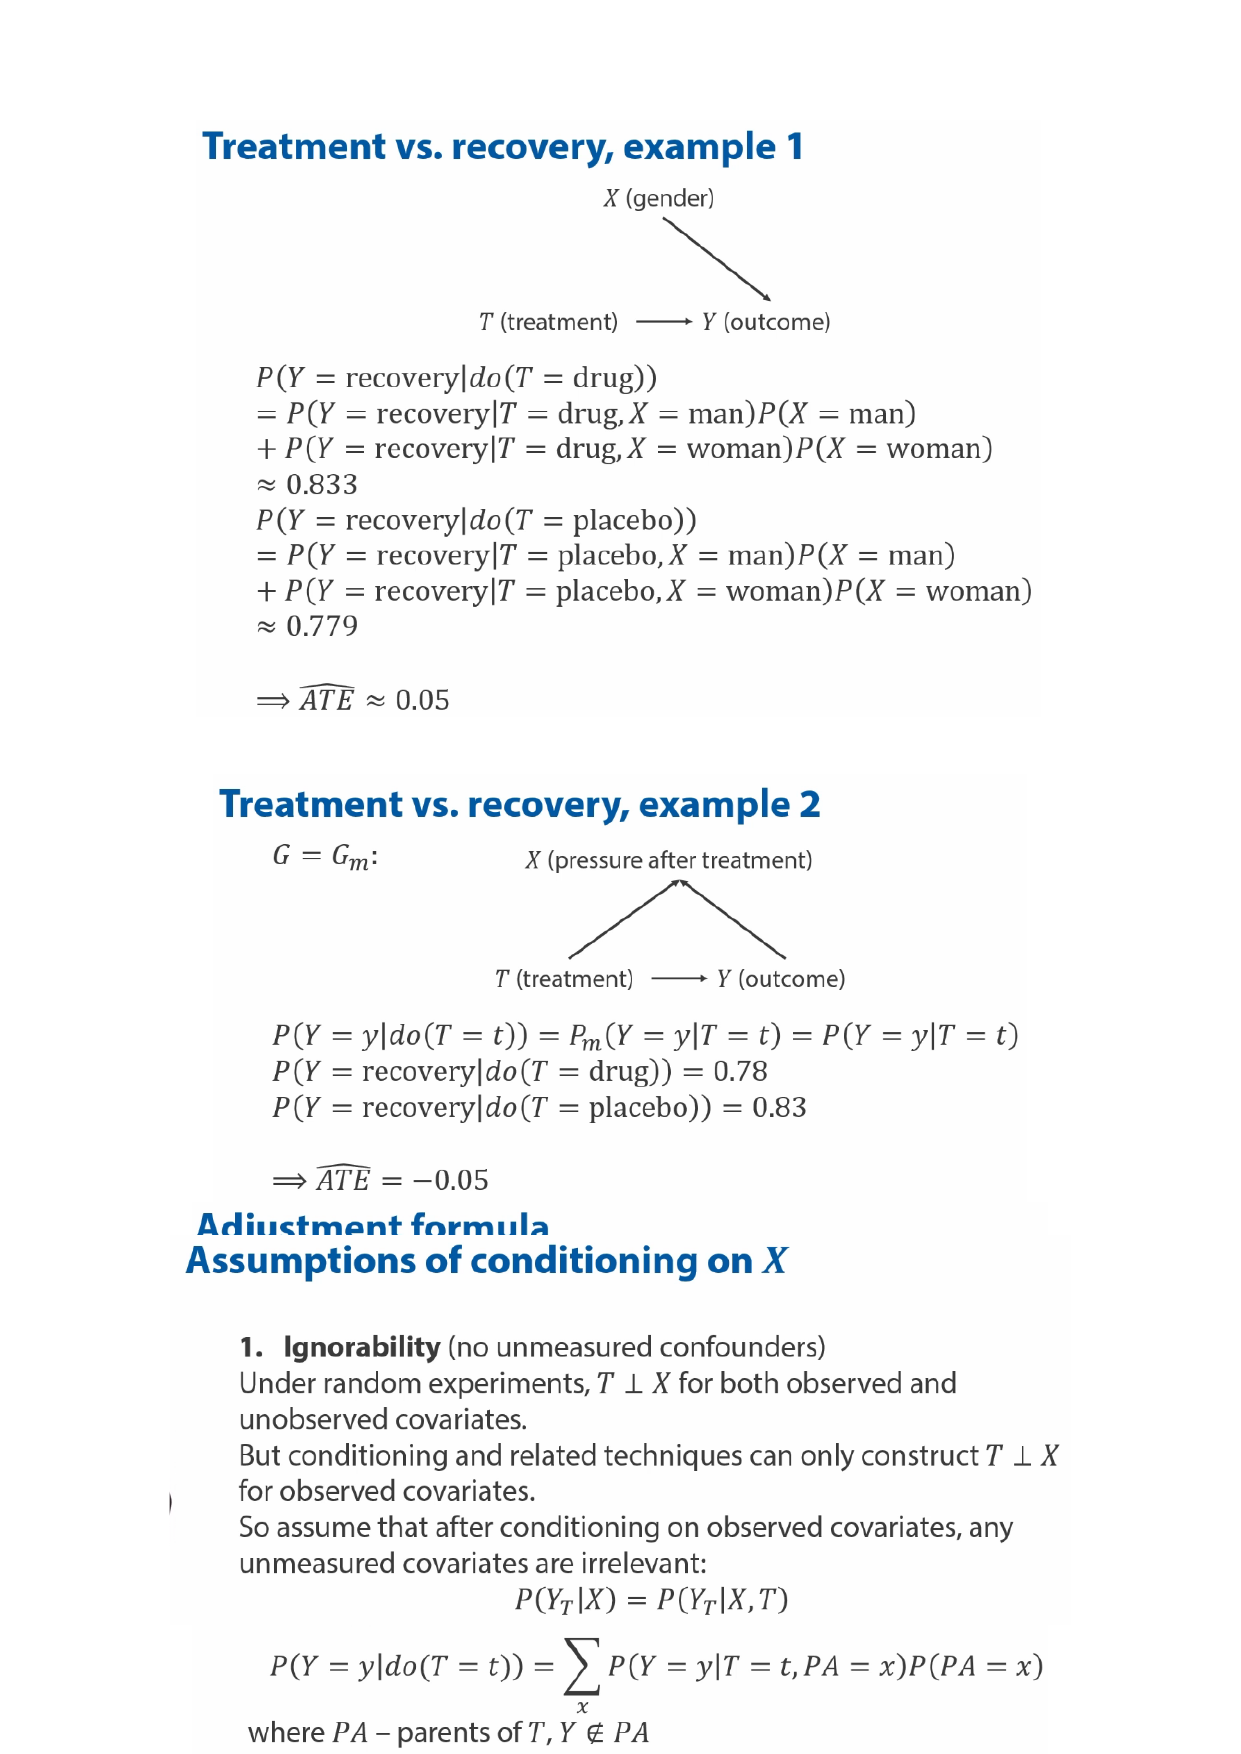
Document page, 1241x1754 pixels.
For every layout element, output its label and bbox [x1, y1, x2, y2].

picture [195, 120, 1041, 717]
picture [169, 774, 1071, 1754]
